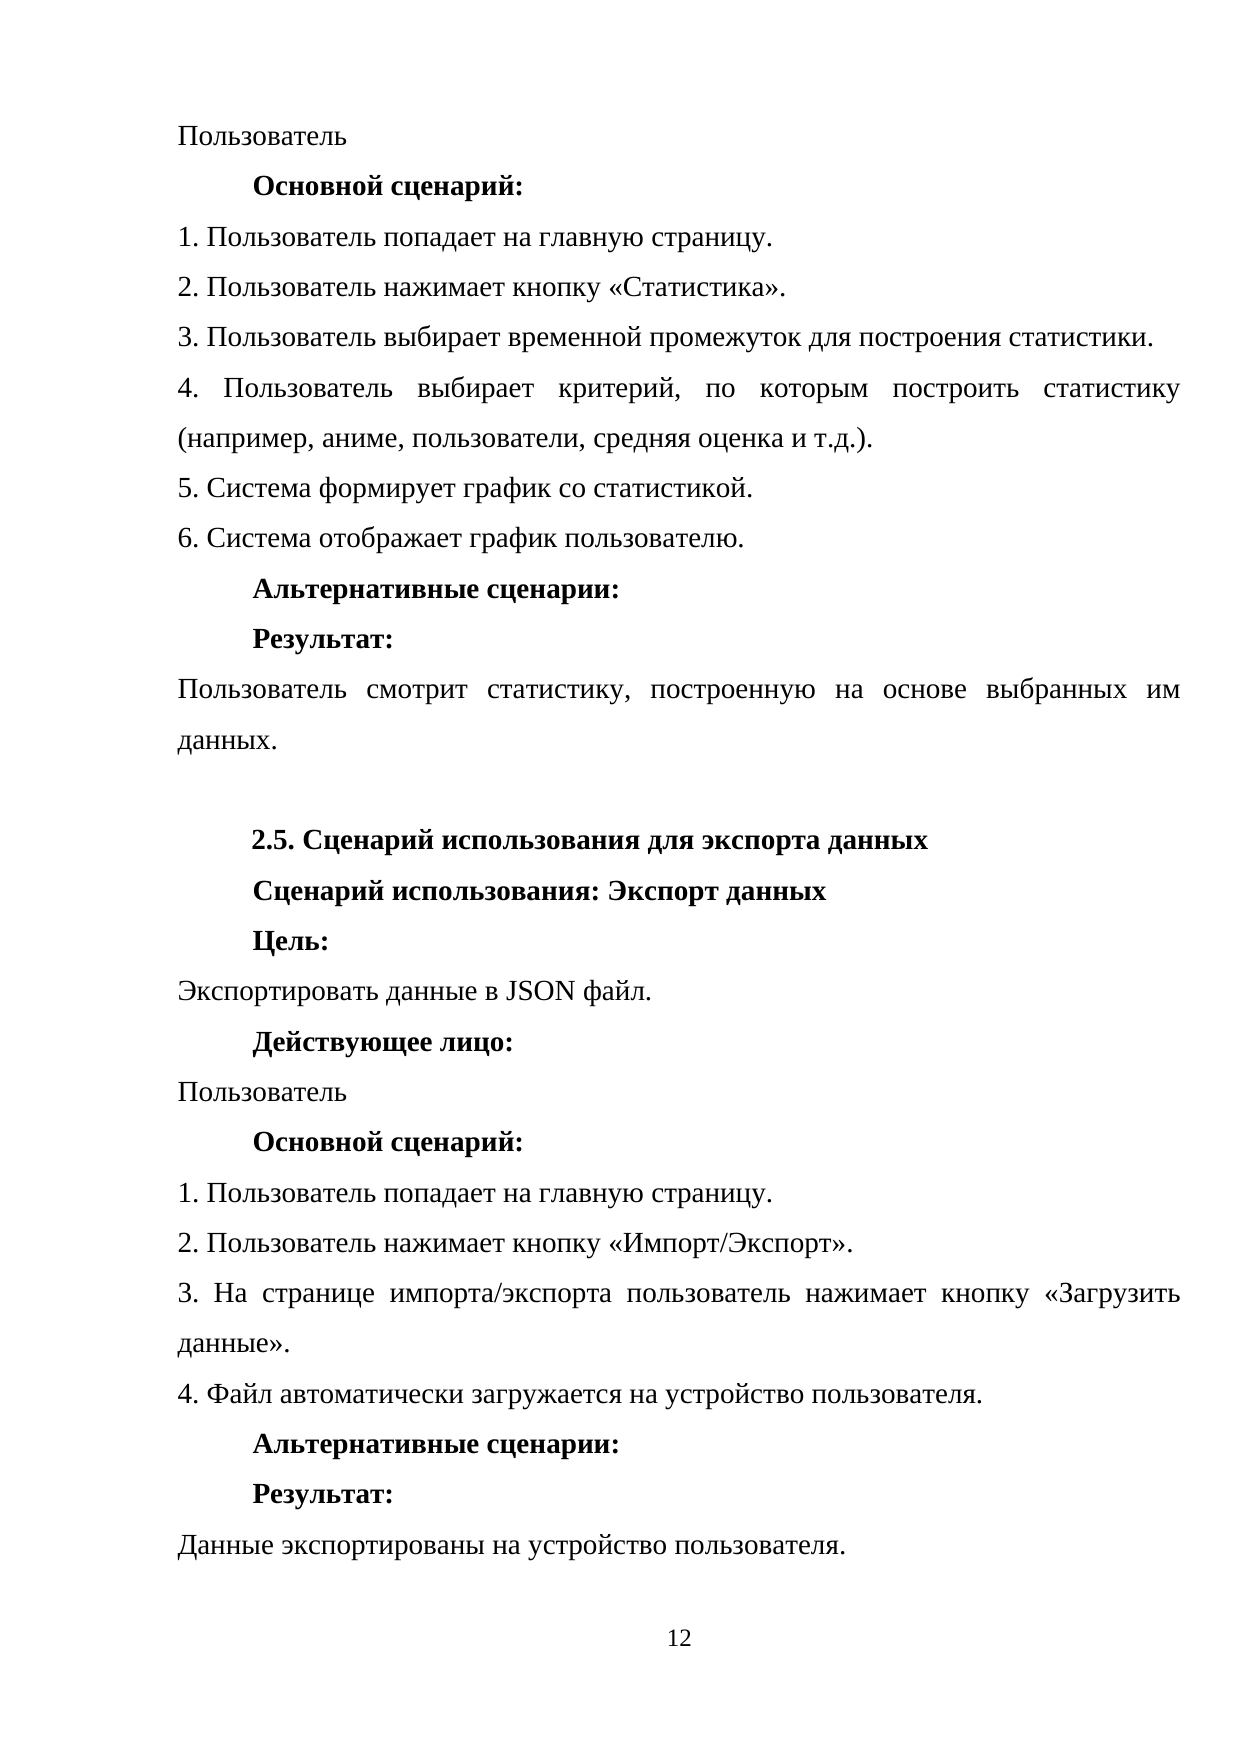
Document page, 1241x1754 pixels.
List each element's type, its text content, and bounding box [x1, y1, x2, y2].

text Данные экспортированы на устройство пользователя. [177, 1527, 1181, 1560]
text Пользователь [177, 118, 1181, 152]
text Пользователь смотрит статистику, построенную на основе выбранных им данных. [177, 672, 1181, 755]
text 1. Пользователь попадает на главную страницу. [177, 219, 1181, 252]
text 2. Пользователь нажимает кнопку «Импорт/Экспорт». [177, 1225, 1181, 1258]
text 4. Файл автоматически загружается на устройство пользователя. [177, 1376, 1181, 1409]
text Альтернативные сценарии: [177, 1426, 1181, 1460]
text Действующее лицо: [177, 1024, 1181, 1057]
text Результат: [177, 1477, 1181, 1510]
text 5. Система формирует график со статистикой. [177, 470, 1181, 504]
text 3. На странице импорта/экспорта пользователь нажимает кнопку «Загрузить данные». [177, 1275, 1181, 1359]
text Результат: [177, 621, 1181, 655]
text Основной сценарий: [177, 168, 1181, 202]
text Сценарий использования: Экспорт данных [177, 873, 1181, 906]
text 6. Система отображает график пользователю. [177, 521, 1181, 554]
text Цель: [177, 923, 1181, 957]
text Альтернативные сценарии: [177, 571, 1181, 604]
text 2. Пользователь нажимает кнопку «Статистика». [177, 269, 1181, 303]
text 1. Пользователь попадает на главную страницу. [177, 1175, 1181, 1208]
text Пользователь [177, 1074, 1181, 1108]
text 2.5. Сценарий использования для экспорта данных [177, 822, 1181, 856]
text Экспортировать данные в JSON файл. [177, 973, 1181, 1007]
text 3. Пользователь выбирает временной промежуток для построения статистики. [177, 319, 1181, 353]
text 4. Пользователь выбирает критерий, по которым построить статистику (например, аниме, пользователи, средняя оценка и т.д.). [177, 370, 1181, 453]
text Основной сценарий: [177, 1124, 1181, 1158]
